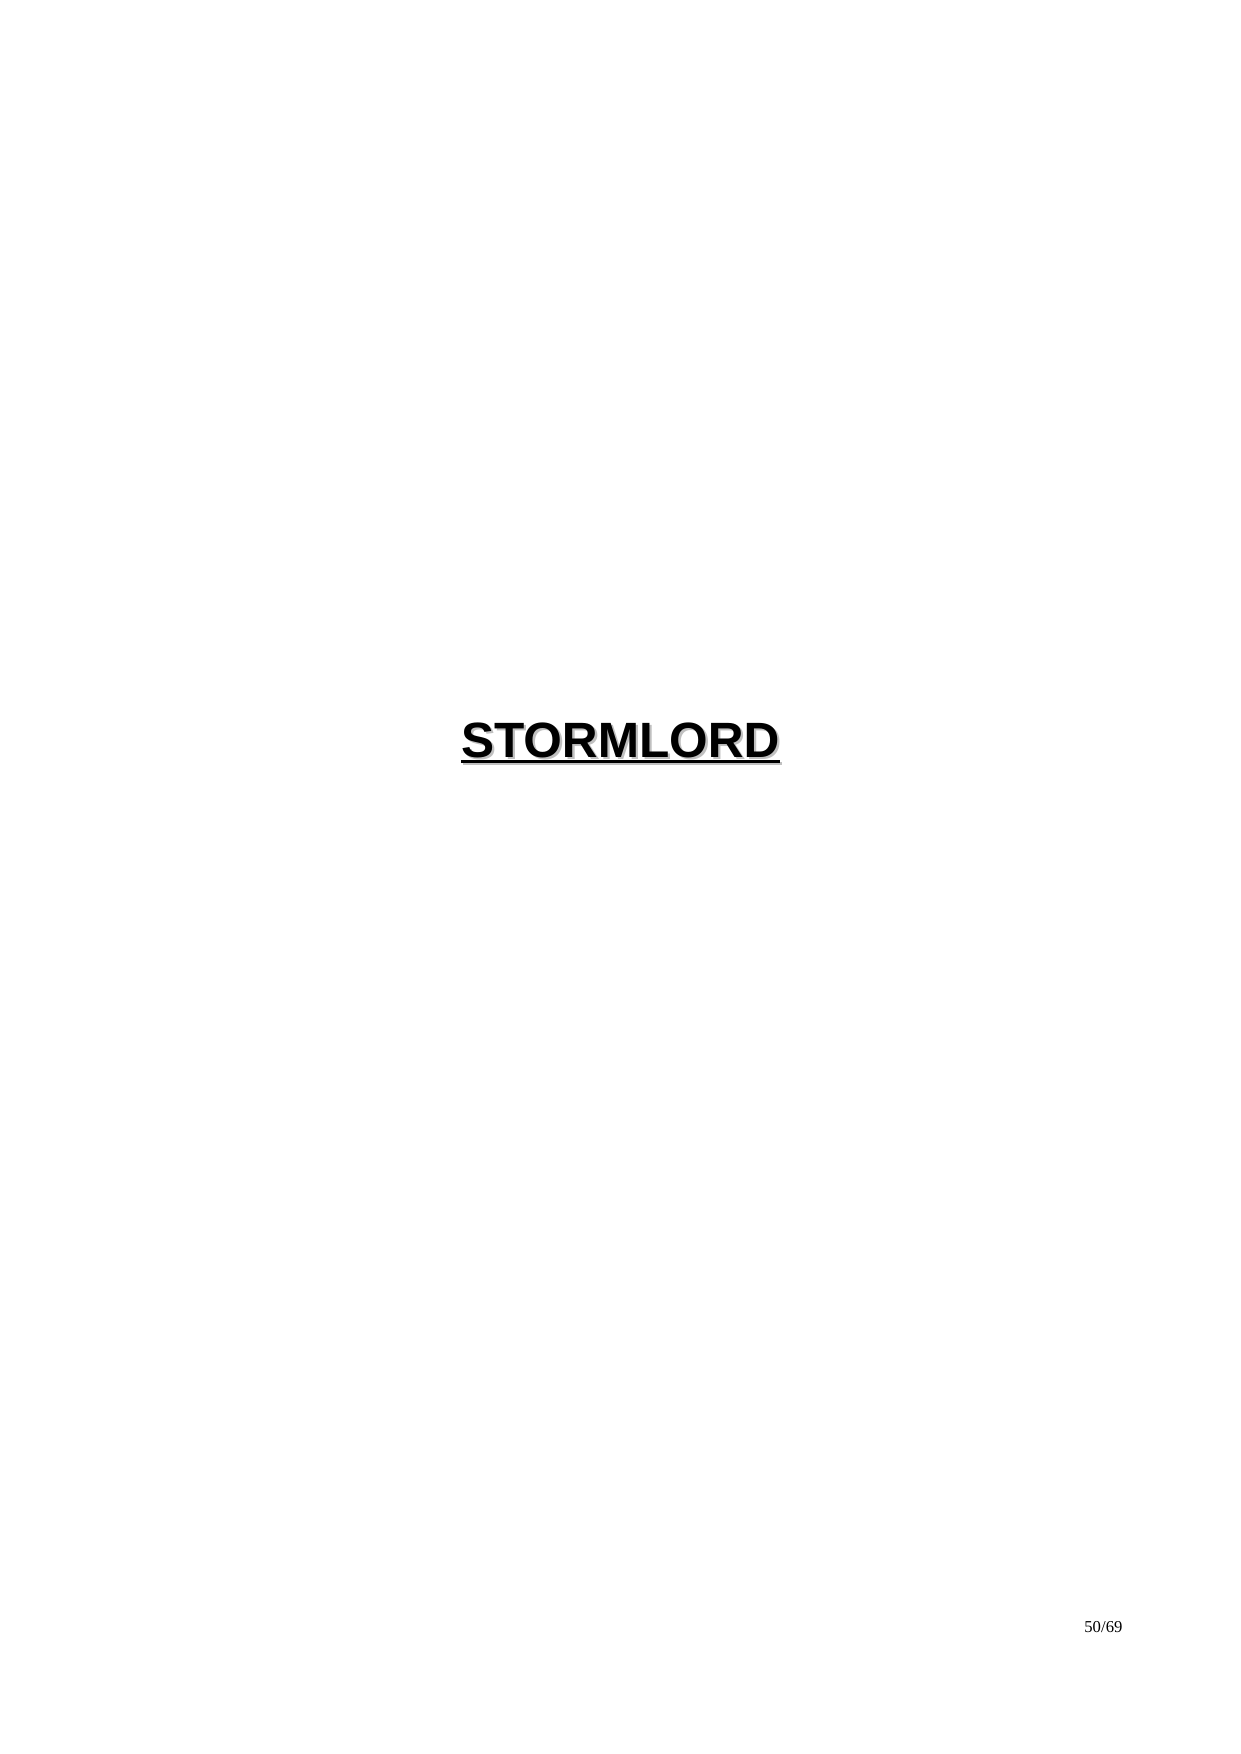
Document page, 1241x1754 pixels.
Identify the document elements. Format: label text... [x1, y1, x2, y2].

subtitle STORMLORD [118, 711, 1122, 768]
